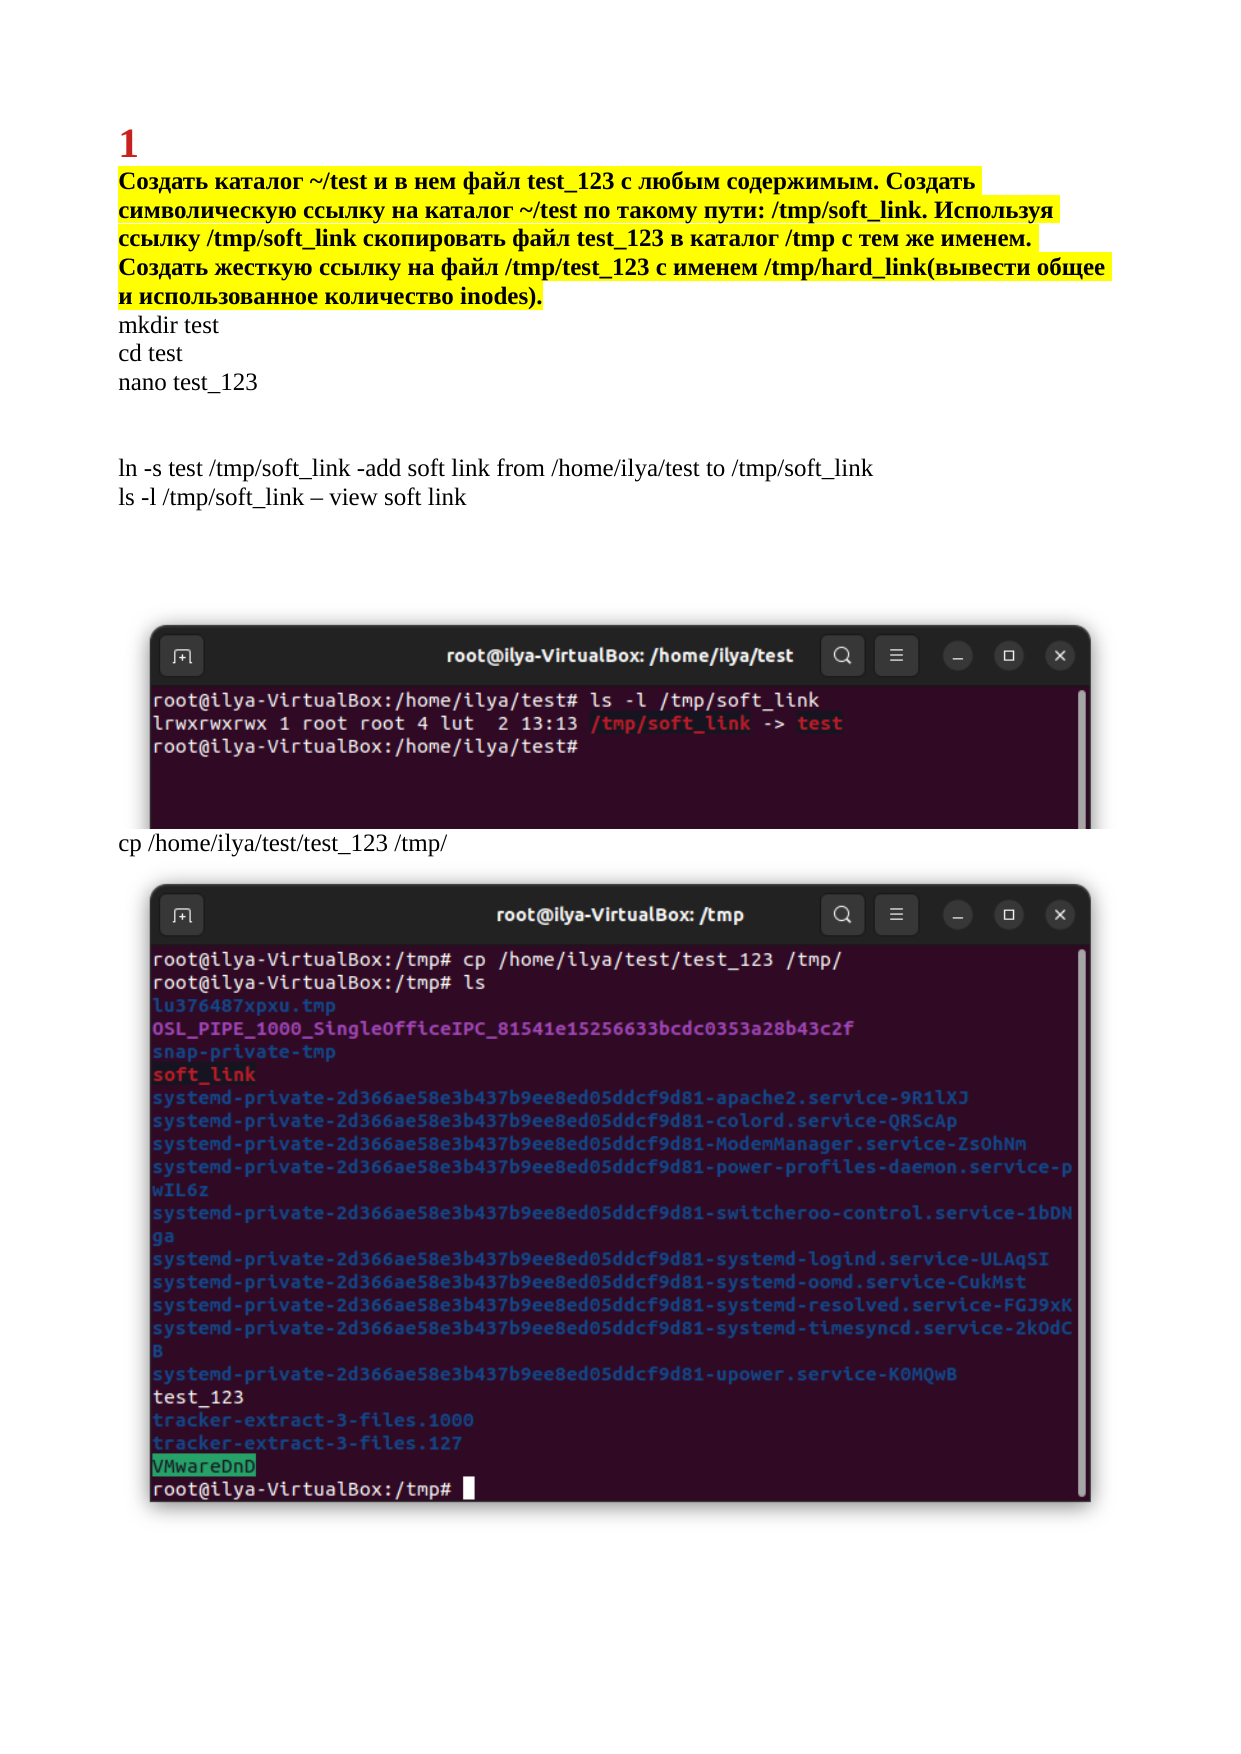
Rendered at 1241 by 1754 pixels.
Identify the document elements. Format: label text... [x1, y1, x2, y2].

text cd test [118, 338, 1122, 367]
text ls -l /tmp/soft_link – view soft link [118, 482, 1122, 511]
text nano test_123 [118, 367, 1122, 396]
text 1 [118, 118, 1122, 166]
text ln -s test /tmp/soft_link -add soft link from /home/ilya/test to /tmp/soft_link [118, 453, 1122, 482]
text cp /home/ilya/test/test_123 /tmp/ [118, 829, 1122, 857]
text Создать каталог ~/test и в нем файл test_123 с любым содержимым. Создать символическую ссылку на каталог ~/test по такому пути: /tmp/soft_link. Используя ссылку /tmp/soft_link скопировать файл test_123 в каталог /tmp с тем же именем. Создать жесткую ссылку на файл /tmp/test_123 с именем /tmp/hard_link(вывести общее и использованное количество inodes). [118, 166, 1122, 310]
picture [118, 597, 1123, 829]
picture [118, 857, 1123, 1538]
text mkdir test [118, 310, 1122, 338]
